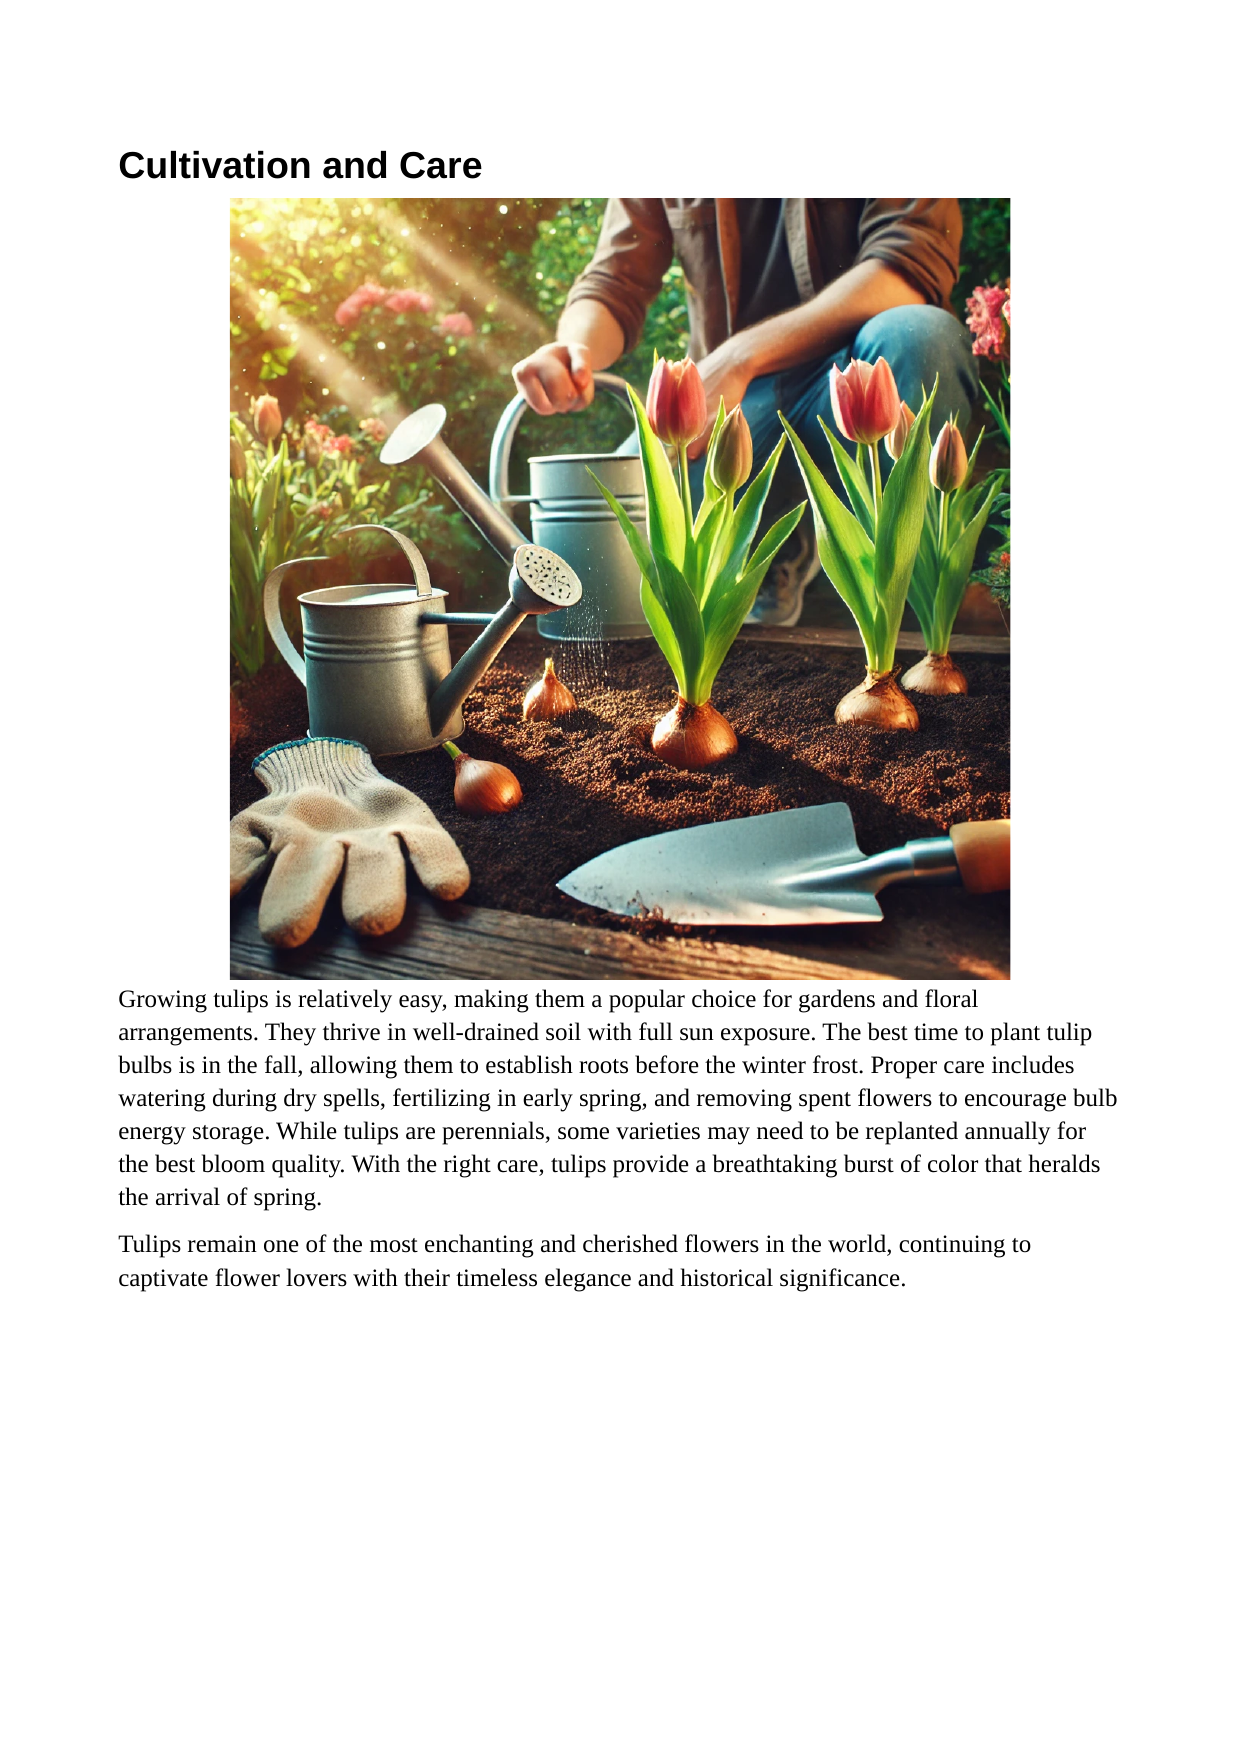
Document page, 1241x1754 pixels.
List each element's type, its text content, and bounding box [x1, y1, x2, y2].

text Tulips remain one of the most enchanting and cherished flowers in the world, continuing to captivate flower lovers with their timeless elegance and historical significance. [118, 1229, 1122, 1291]
picture [229, 198, 1011, 980]
subtitle Cultivation and Care [118, 143, 1122, 186]
text Growing tulips is relatively easy, making them a popular choice for gardens and floral arrangements. They thrive in well-drained soil with full sun exposure. The best time to plant tulip bulbs is in the fall, allowing them to establish roots before the winter frost. Proper care includes watering during dry spells, fertilizing in early spring, and removing spent flowers to encourage bulb energy storage. While tulips are perennials, some varieties may need to be replanted annually for the best bloom quality. With the right care, tulips provide a breathtaking burst of color that heralds the arrival of spring. [118, 199, 1122, 1211]
